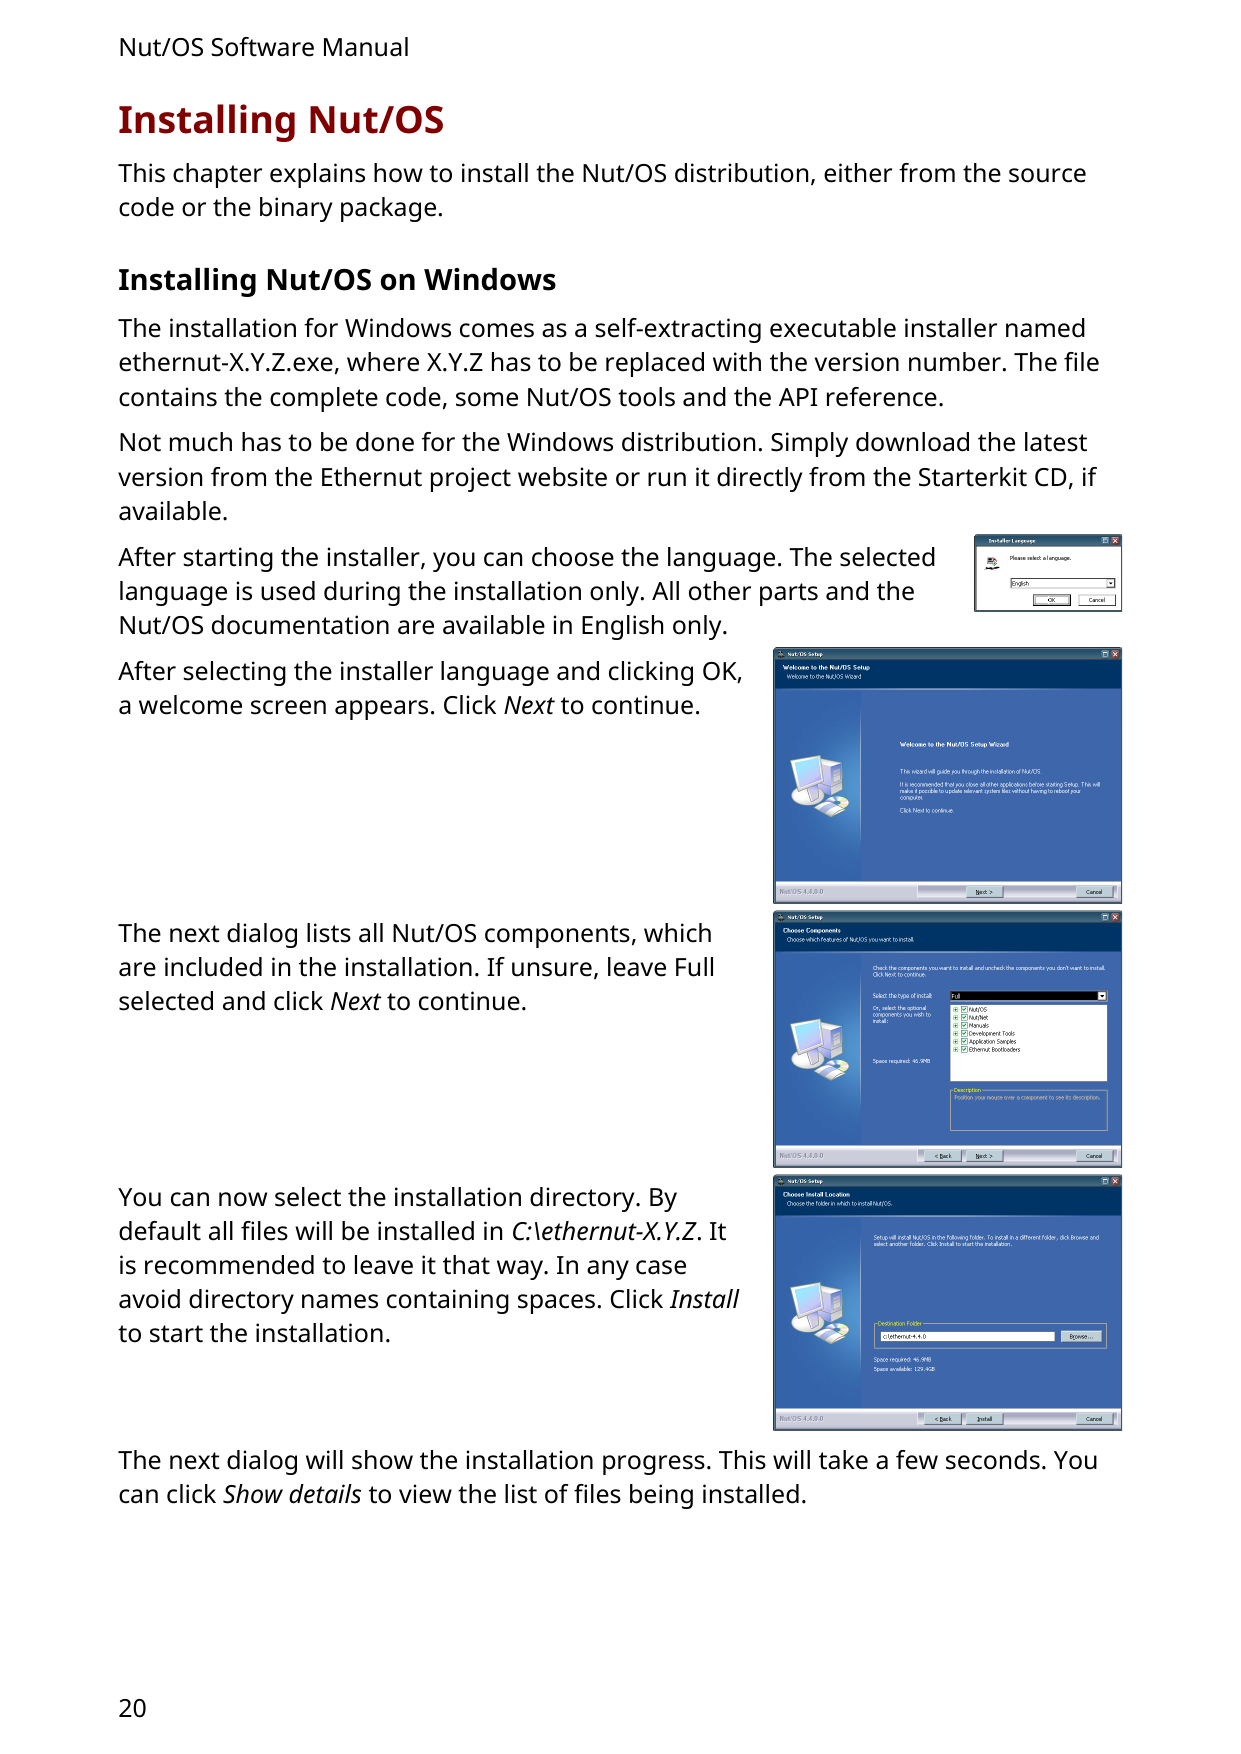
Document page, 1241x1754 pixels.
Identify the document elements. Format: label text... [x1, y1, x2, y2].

text This chapter explains how to install the Nut/OS distribution, either from the source code or the binary package. [118, 156, 1122, 224]
subtitle Installing Nut/OS [118, 93, 1122, 144]
text After selecting the installer language and clicking OK, a welcome screen appears. Click Next to continue. [118, 653, 773, 904]
text Not much has to be done for the Windows distribution. Simply download the latest version from the Ethernut project website or run it directly from the Starterkit CD, if available. [118, 425, 1122, 527]
text The next dialog will show the installation progress. This will take a few seconds. You can click Show details to view the list of files being installed. [118, 1443, 1122, 1511]
subtitle Installing Nut/OS on Windows [118, 259, 1122, 299]
text The next dialog lists all Nut/OS components, which are included in the installation. If unsure, leave Full selected and click Next to continue. [118, 916, 773, 1167]
picture [773, 647, 1123, 904]
picture [974, 533, 1123, 612]
text The installation for Windows comes as a self-extracting executable installer named ethernut-X.Y.Z.exe, where X.Y.Z has to be replaced with the version number. The file contains the complete code, some Nut/OS tools and the API reference. [118, 311, 1122, 413]
text After starting the installer, you can choose the language. The selected language is used during the installation only. All other parts and the Nut/OS documentation are available in English only. [118, 539, 1122, 641]
picture [773, 1173, 1123, 1431]
text You can now select the installation directory. By default all files will be installed in C:\ethernut-X.Y.Z. It is recommended to leave it that way. In any case avoid directory names containing spaces. Click Install to start the installation. [118, 1179, 773, 1431]
picture [773, 909, 1123, 1168]
